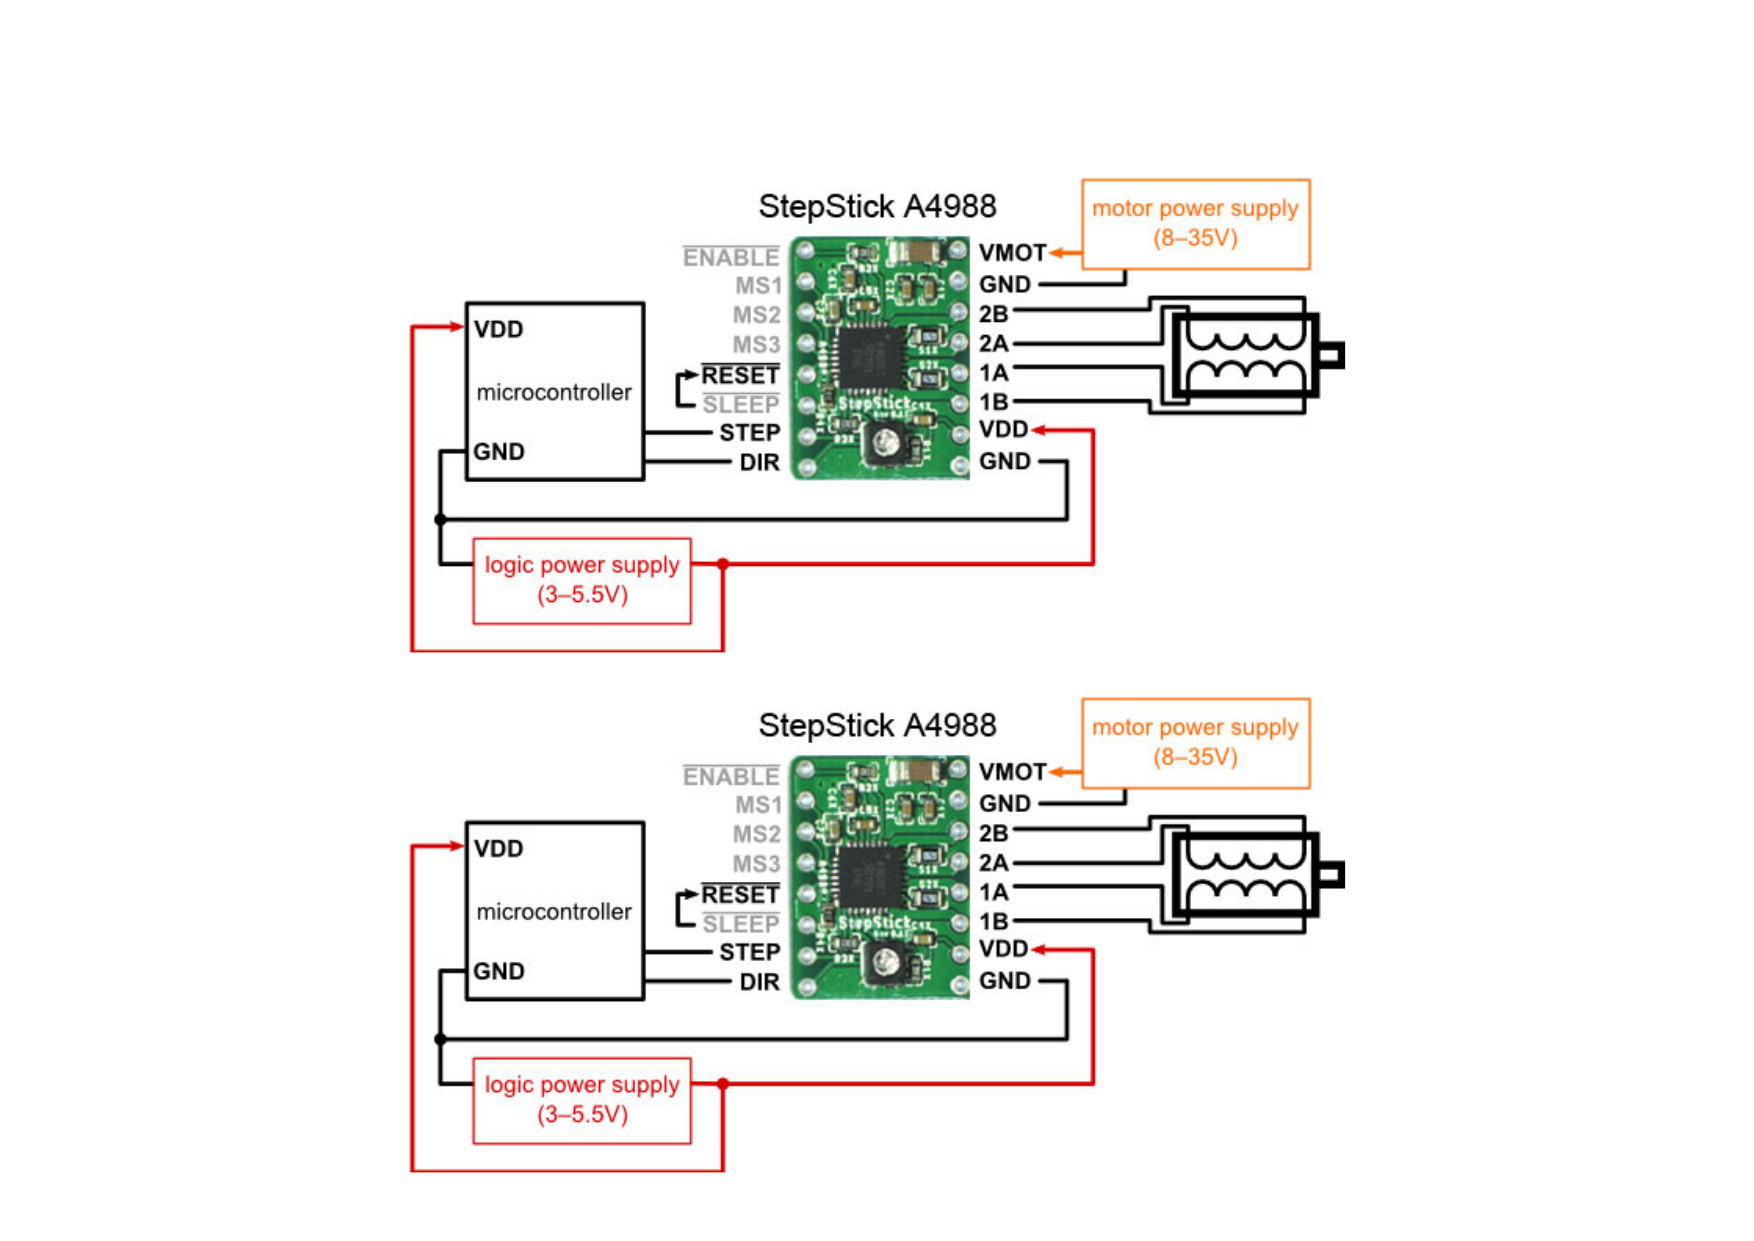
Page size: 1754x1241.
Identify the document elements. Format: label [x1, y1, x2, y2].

picture [408, 696, 1346, 1182]
picture [408, 177, 1346, 662]
